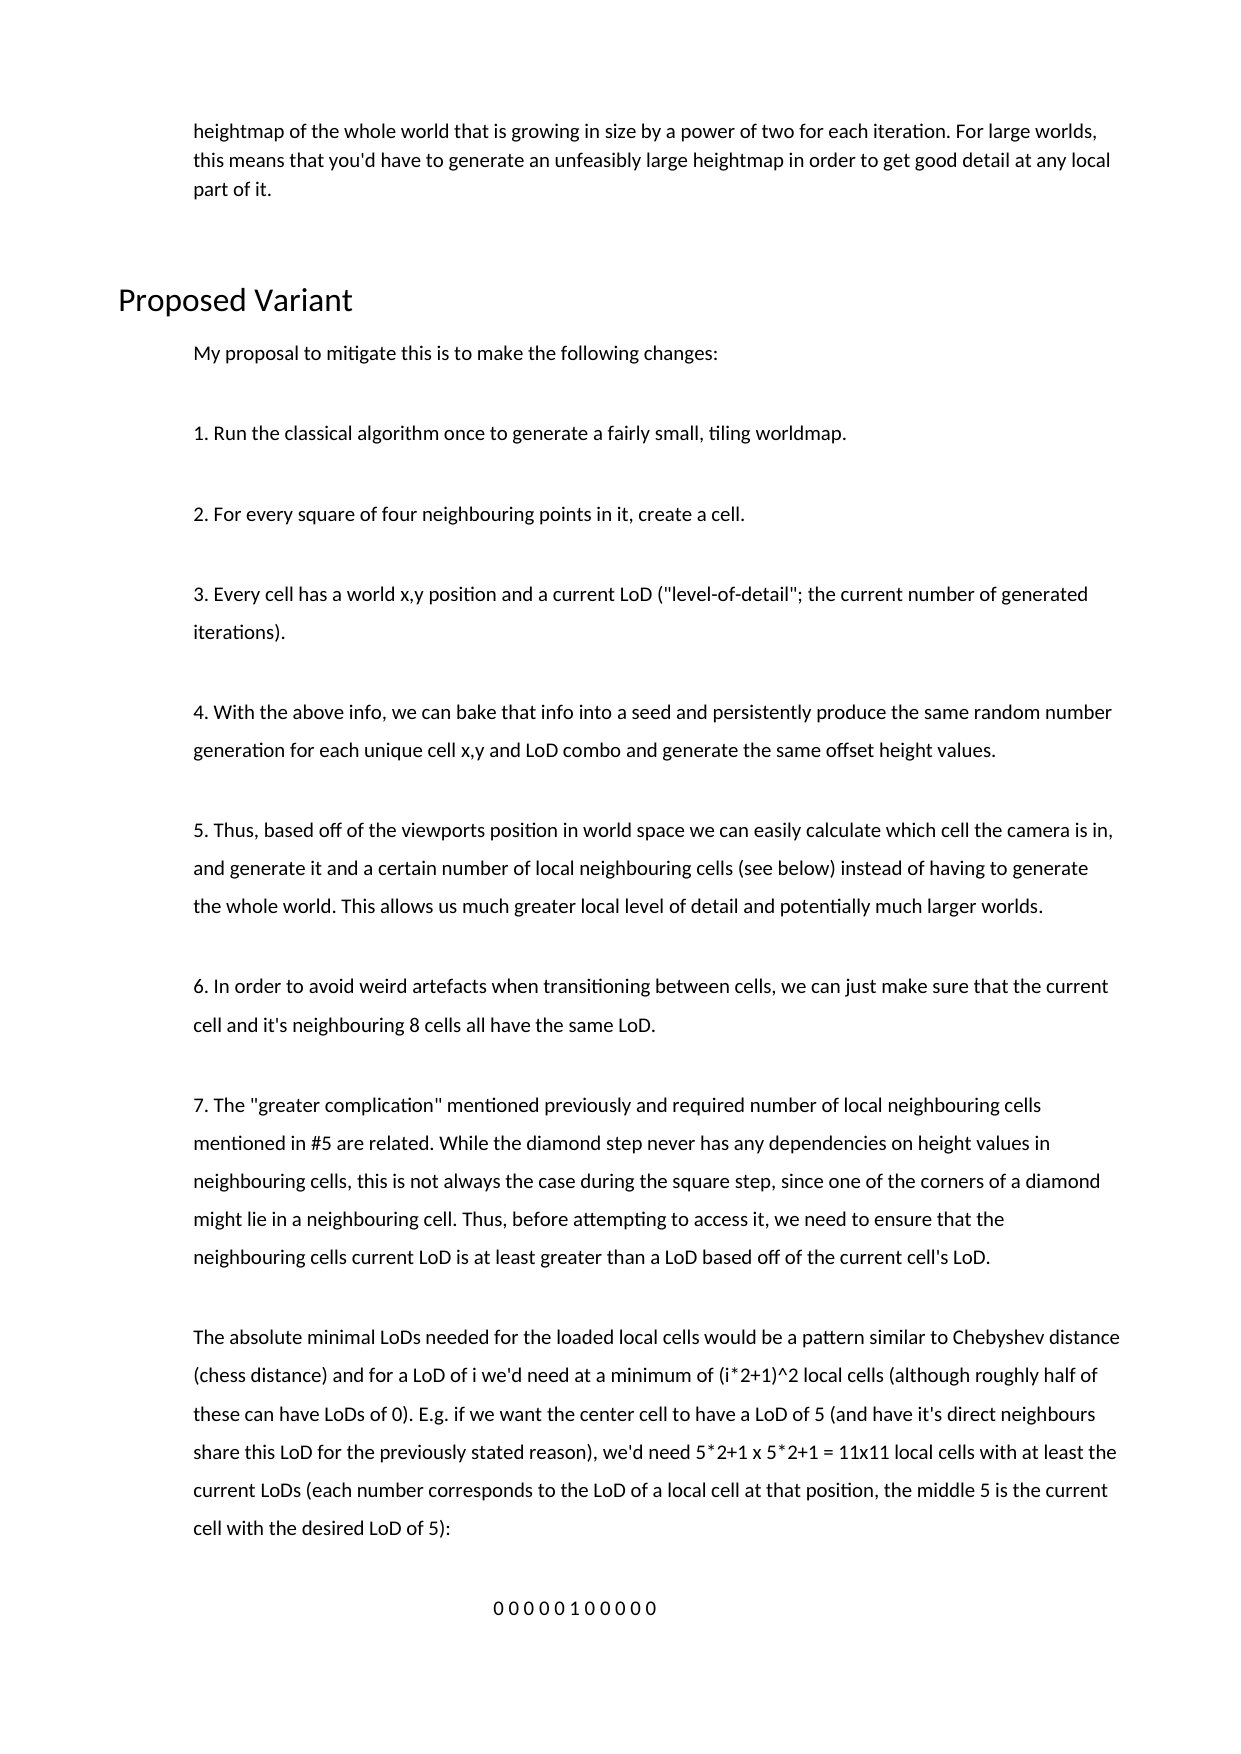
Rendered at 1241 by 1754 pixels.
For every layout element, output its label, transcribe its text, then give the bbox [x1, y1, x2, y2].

text 3. Every cell has a world x,y position and a current LoD ("level-of-detail"; the current number of generated iterations). [193, 581, 1122, 644]
text 0 0 0 0 0 1 0 0 0 0 0 [493, 1595, 1122, 1621]
text heightmap of the whole world that is growing in size by a power of two for each iteration. For large worlds, this means that you'd have to generate an unfeasibly large heightmap in order to get good detail at any local part of it. [193, 118, 1122, 202]
text 7. The "greater complication" mentioned previously and required number of local neighbouring cells mentioned in #5 are related. While the diamond step never has any dependencies on height values in neighbouring cells, this is not always the case during the square step, since one of the corners of a diamond might lie in a neighbouring cell. Thus, before attempting to access it, we need to ensure that the neighbouring cells current LoD is at least greater than a LoD based off of the current cell's LoD. [193, 1092, 1122, 1270]
text 2. For every square of four neighbouring points in it, create a cell. [193, 501, 1122, 526]
text Proposed Variant [118, 279, 1122, 320]
text 4. With the above info, we can bake that info into a seed and persistently produce the same random number generation for each unique cell x,y and LoD combo and generate the same offset height values. [193, 699, 1122, 763]
text 5. Thus, based off of the viewports position in world space we can easily calculate which cell the camera is in, and generate it and a certain number of local neighbouring cells (see below) instead of having to generate the whole world. This allows us much greater local level of detail and potentially much larger worlds. [193, 817, 1122, 919]
text The absolute minimal LoDs needed for the loaded local cells would be a pattern similar to Chebyshev distance (chess distance) and for a LoD of i we'd need at a minimum of (i*2+1)^2 local cells (although roughly half of these can have LoDs of 0). E.g. if we want the center cell to have a LoD of 5 (and have it's direct neighbours share this LoD for the previously stated reason), we'd need 5*2+1 x 5*2+1 = 11x11 local cells with at least the current LoDs (each number corresponds to the LoD of a local cell at that position, the middle 5 is the current cell with the desired LoD of 5): [193, 1324, 1122, 1541]
text My proposal to mitigate this is to make the following changes: [193, 341, 1122, 366]
text 6. In order to avoid weird artefacts when transitioning between cells, we can just make sure that the current cell and it's neighbouring 8 cells all have the same LoD. [193, 974, 1122, 1037]
text 1. Run the classical algorithm once to generate a fairly small, tiling worldmap. [193, 421, 1122, 446]
